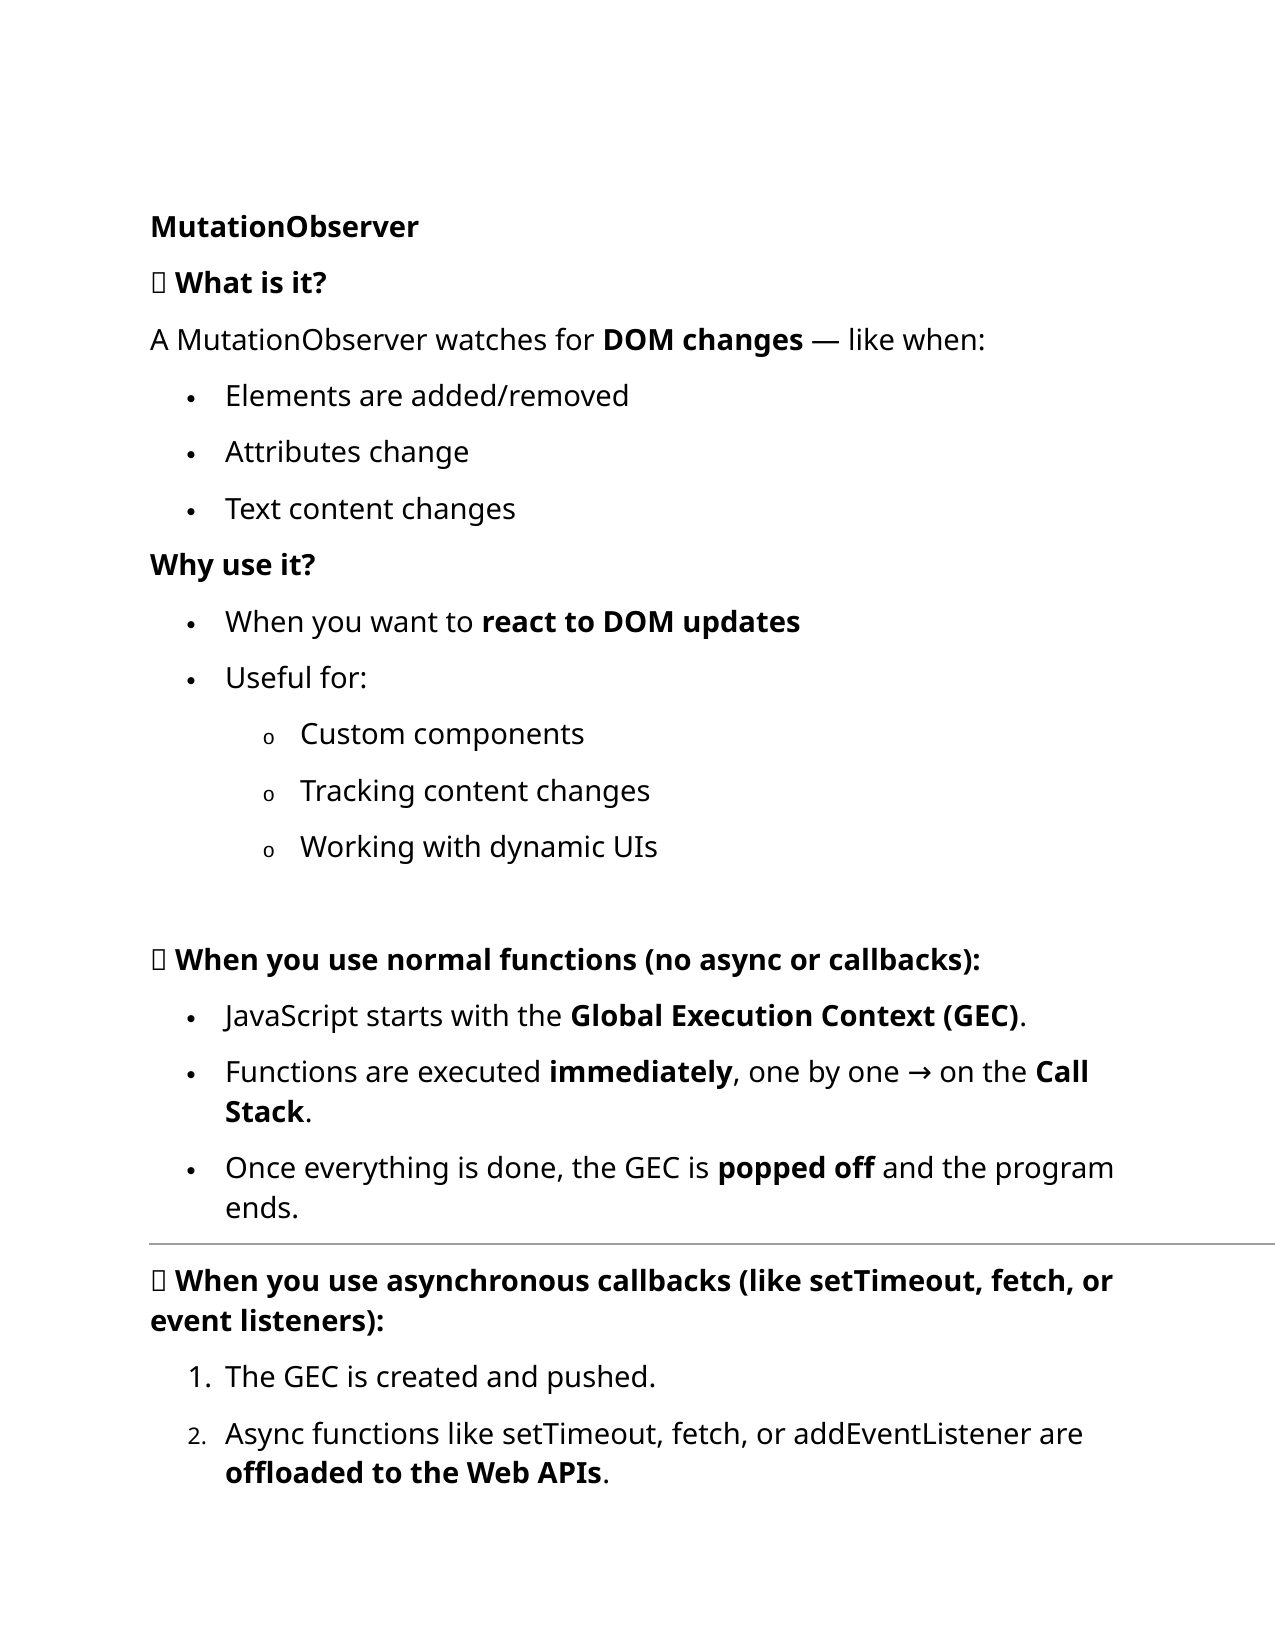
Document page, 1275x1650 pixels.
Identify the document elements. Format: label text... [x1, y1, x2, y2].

list When you want to react to DOM updates [187, 601, 1125, 641]
text A MutationObserver watches for DOM changes — like when: [150, 319, 1125, 359]
text 🧬 What is it? [150, 263, 1125, 302]
list Functions are executed immediately, one by one → on the Call Stack. [187, 1052, 1125, 1131]
text Why use it? [150, 544, 1125, 584]
list Elements are added/removed [187, 375, 1125, 415]
list Working with dynamic UIs [262, 826, 1125, 866]
list Async functions like setTimeout, fetch, or addEventListener are offloaded to the Web APIs. [187, 1413, 1125, 1492]
list Useful for: [187, 657, 1125, 697]
list Once everything is done, the GEC is popped off and the program ends. [187, 1148, 1125, 1227]
list Text content changes [187, 488, 1125, 528]
text ✅ When you use normal functions (no async or callbacks): [150, 939, 1125, 979]
list JavaScript starts with the Global Execution Context (GEC). [187, 995, 1125, 1035]
list Tracking content changes [262, 770, 1125, 809]
text MutationObserver [150, 206, 1125, 246]
list Custom components [262, 713, 1125, 753]
list Attributes change [187, 432, 1125, 471]
list The GEC is created and pushed. [187, 1357, 1125, 1396]
text ✅ When you use asynchronous callbacks (like setTimeout, fetch, or event listeners): [150, 1261, 1125, 1340]
